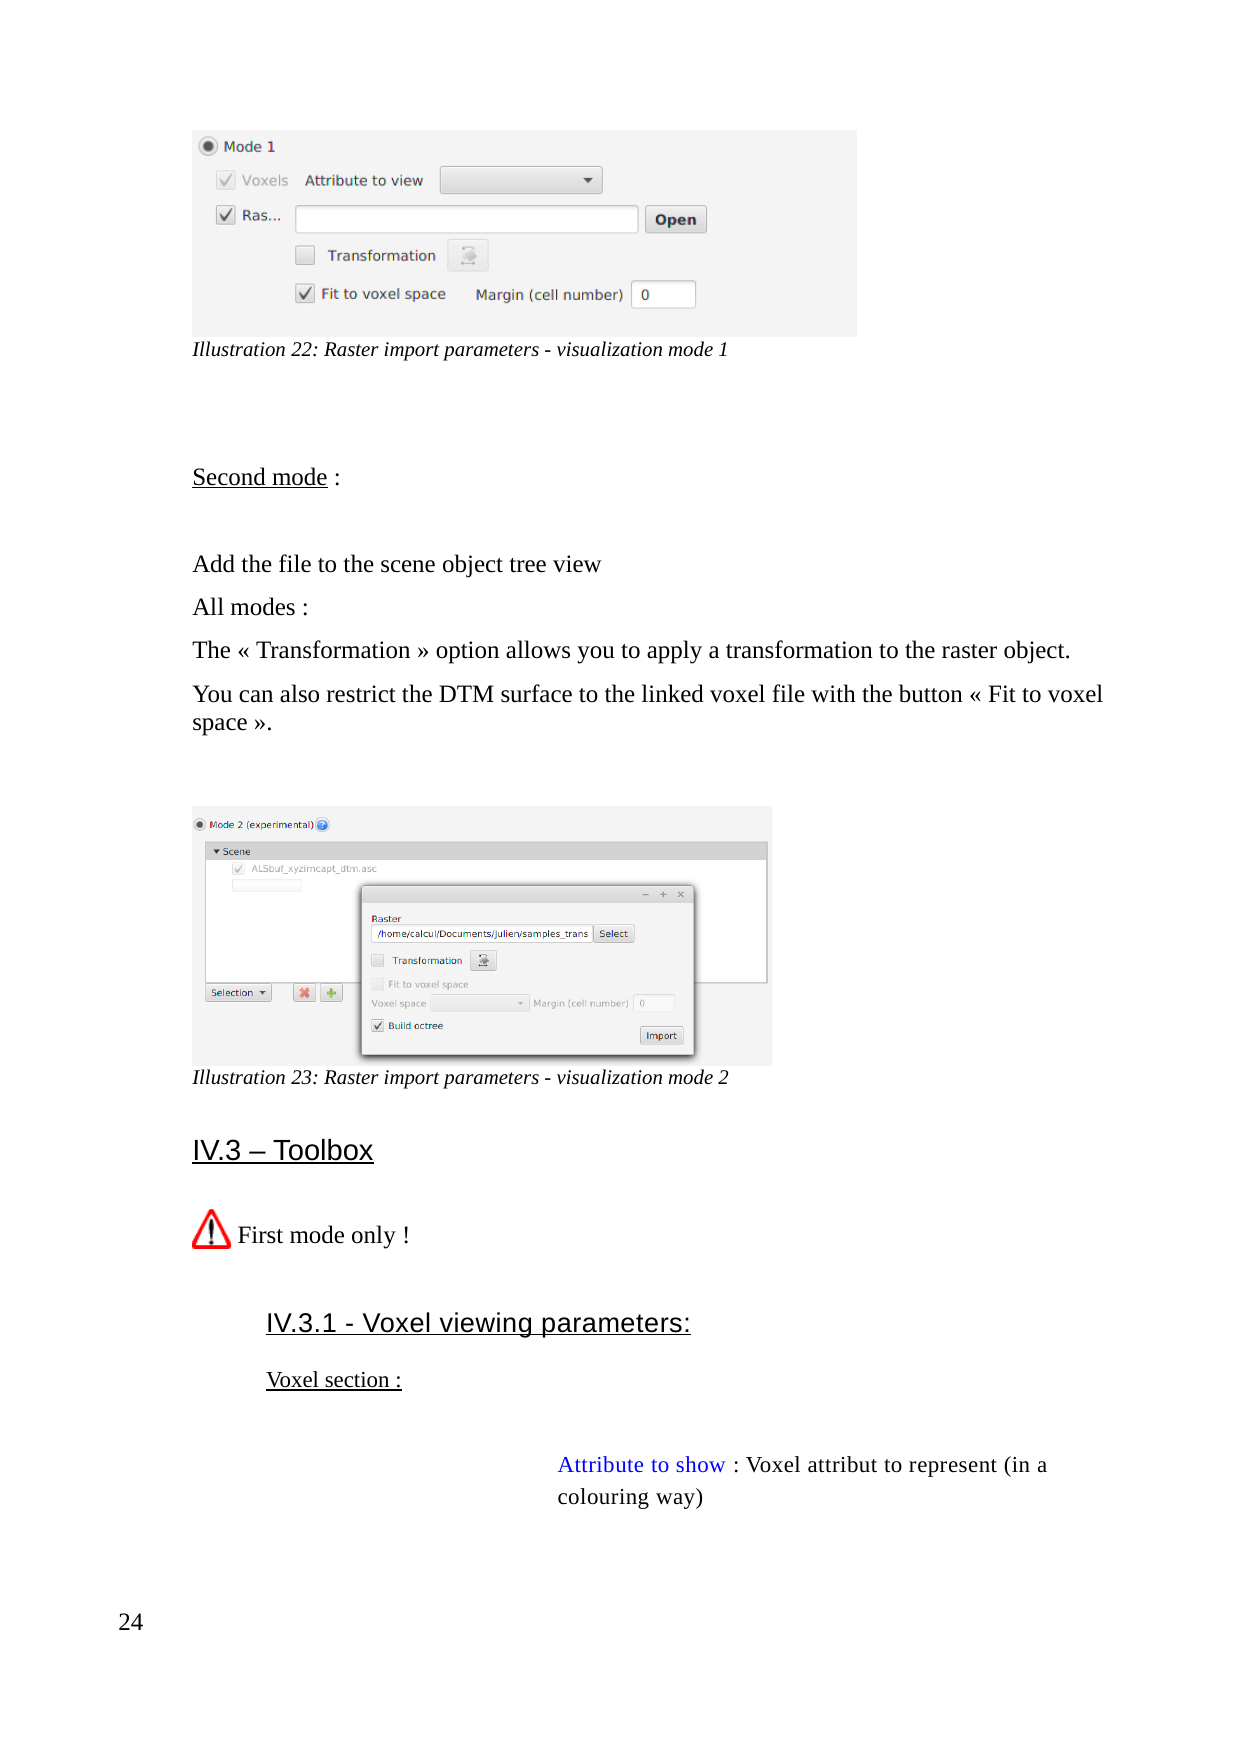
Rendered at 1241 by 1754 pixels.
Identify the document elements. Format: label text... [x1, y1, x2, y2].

text Add the file to the scene object tree view [192, 549, 1122, 577]
subtitle IV.3.1 - Voxel viewing parameters: [266, 1307, 1122, 1338]
picture [192, 806, 773, 1066]
text Voxel section : [266, 1367, 1122, 1393]
text Second mode : [192, 462, 1122, 491]
text All modes : [192, 592, 1122, 621]
picture [192, 130, 857, 337]
table_header [269, 1446, 552, 1529]
table_header Attribute to show : Voxel attribut to represent (in a colouring way) [552, 1446, 1123, 1529]
text You can also restrict the DTM surface to the linked voxel file with the button « Fit to voxel space ». [192, 679, 1122, 736]
text The « Transformation » option allows you to apply a transformation to the raster object. [192, 635, 1122, 664]
text First mode only ! [232, 1209, 1122, 1249]
text Illustration 22: Raster import parameters - visualization mode 1 [192, 337, 857, 361]
text Illustration 23: Raster import parameters - visualization mode 2 [192, 1066, 772, 1089]
picture [192, 1209, 232, 1249]
subtitle IV.3 – Toolbox [192, 1133, 1122, 1166]
